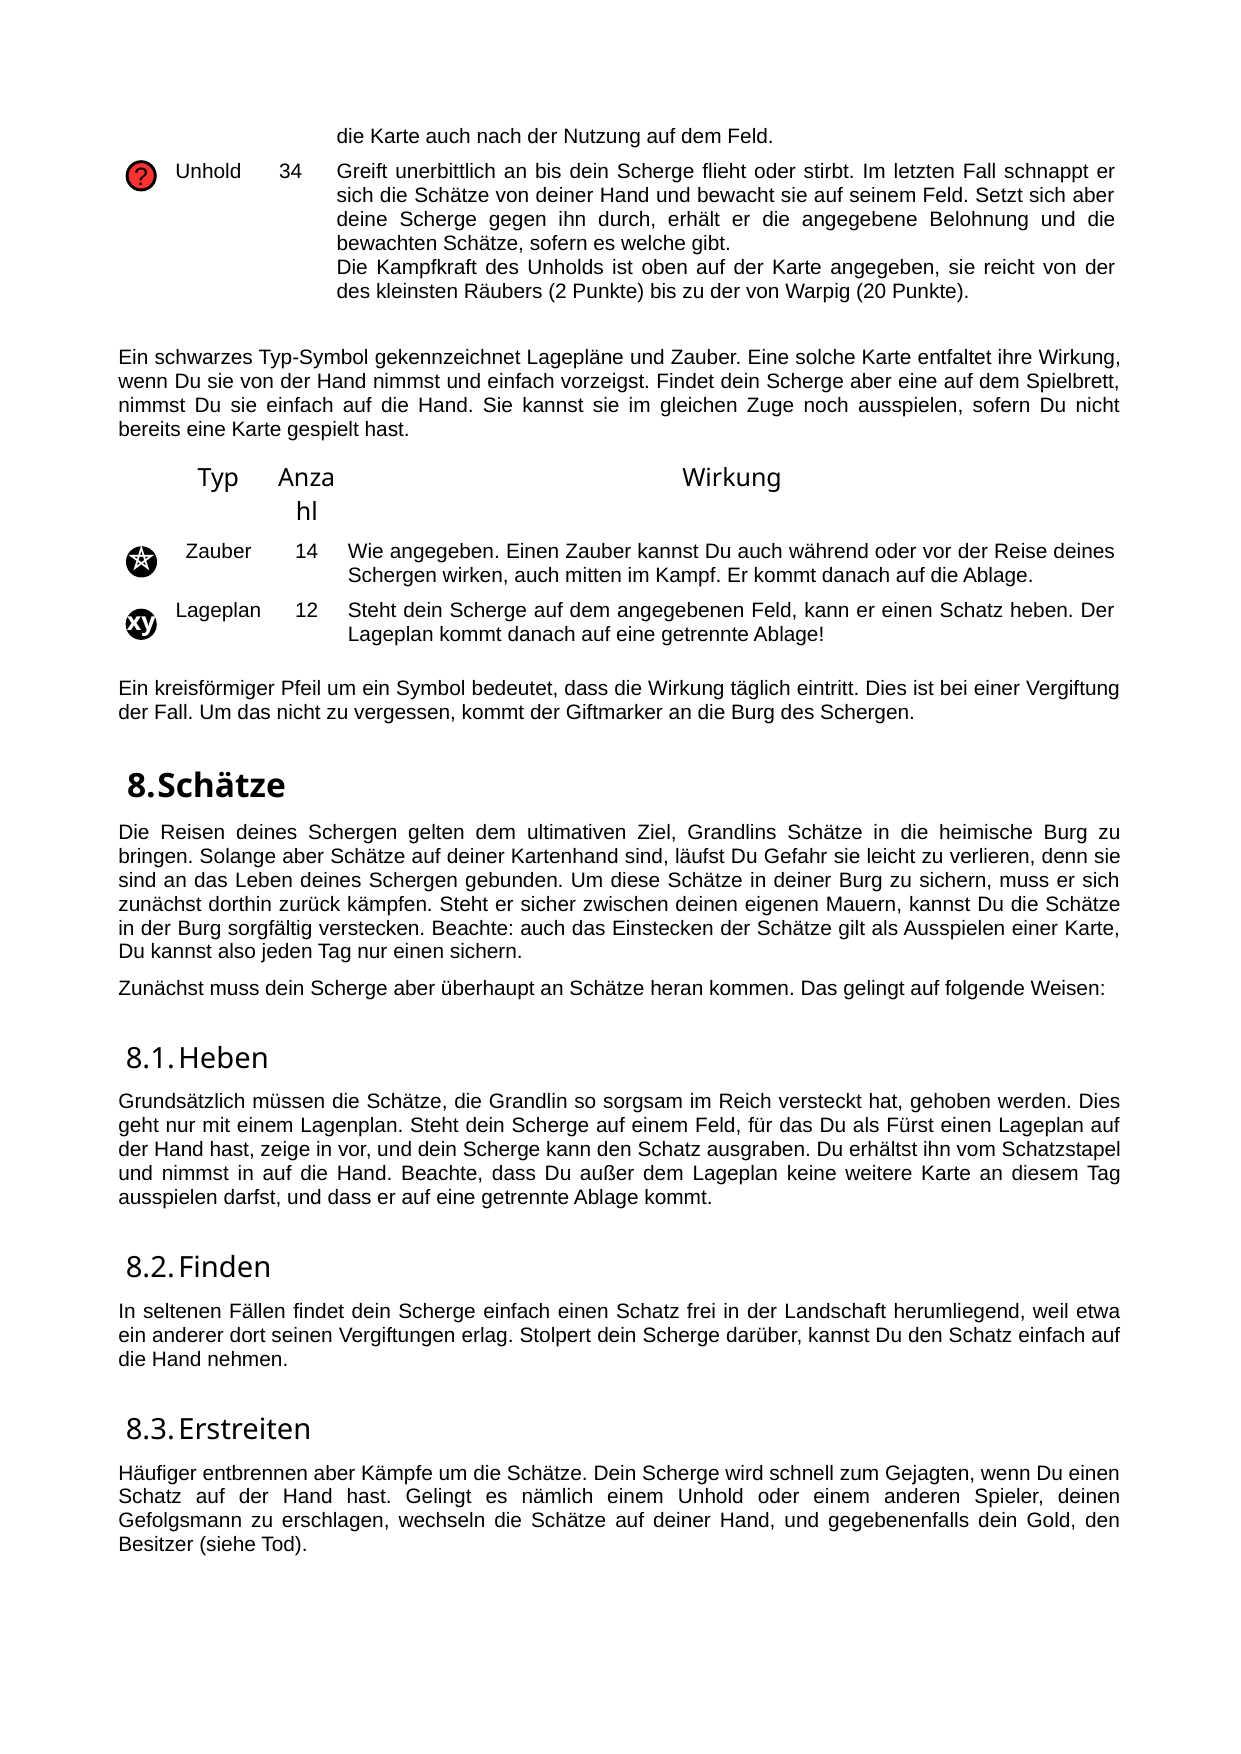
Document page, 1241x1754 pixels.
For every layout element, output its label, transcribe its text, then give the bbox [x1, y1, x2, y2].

table_cell [118, 154, 166, 309]
table_cell Lageplan [166, 593, 271, 652]
table_cell [118, 533, 166, 592]
table_cell 12 [271, 593, 342, 652]
table_cell 34 [250, 154, 331, 309]
table_cell 14 [271, 533, 342, 592]
table_header Typ [166, 454, 271, 533]
subtitle Finden [118, 1247, 1122, 1286]
table_cell [118, 118, 166, 153]
table_cell Zauber [166, 533, 271, 592]
table_cell Steht dein Scherge auf dem angegebenen Feld, kann er einen Schatz heben. Der Lageplan kommt danach auf eine getrennte Ablage! [342, 593, 1122, 652]
table_header Wirkung [342, 454, 1122, 533]
text Grundsätzlich müssen die Schätze, die Grandlin so sorgsam im Reich versteckt hat, gehoben werden. Dies geht nur mit einem Lagenplan. Steht dein Scherge auf einem Feld, für das Du als Fürst einen Lageplan auf der Hand hast, zeige in vor, und dein Scherge kann den Schatz ausgraben. Du erhältst ihn vom Schatzstapel und nimmst in auf die Hand. Beachte, dass Du außer dem Lageplan keine weitere Karte an diesem Tag ausspielen darfst, und dass er auf eine getrennte Ablage kommt. [118, 1089, 1122, 1209]
text Zunächst muss dein Scherge aber überhaupt an Schätze heran kommen. Das gelingt auf folgende Weisen: [118, 976, 1122, 1000]
table_cell [250, 118, 331, 153]
subtitle Erstreiten [118, 1408, 1122, 1448]
table_cell die Karte auch nach der Nutzung auf dem Feld. [331, 118, 1122, 153]
table_cell Greift unerbittlich an bis dein Scherge flieht oder stirbt. Im letzten Fall schnappt er sich die Schätze von deiner Hand und bewacht sie auf seinem Feld. Setzt sich aber deine Scherge gegen ihn durch, erhält er die angegebene Belohnung und die bewachten Schätze, sofern es welche gibt. Die Kampfkraft des Unholds ist oben auf der Karte angegeben, sie reicht von der des kleinsten Räubers (2 Punkte) bis zu der von Warpig (20 Punkte). [331, 154, 1122, 309]
table_cell Wie angegeben. Einen Zauber kannst Du auch während oder vor der Reise deines Schergen wirken, auch mitten im Kampf. Er kommt danach auf die Ablage. [342, 533, 1122, 592]
subtitle Heben [118, 1037, 1122, 1077]
text In seltenen Fällen findet dein Scherge einfach einen Schatz frei in der Landschaft herumliegend, weil etwa ein anderer dort seinen Vergiftungen erlag. Stolpert dein Scherge darüber, kannst Du den Schatz einfach auf die Hand nehmen. [118, 1299, 1122, 1371]
table_cell Unhold [166, 154, 250, 309]
table_header Anzahl [271, 454, 342, 533]
text Ein schwarzes Typ-Symbol gekennzeichnet Lagepläne und Zauber. Eine solche Karte entfaltet ihre Wirkung, wenn Du sie von der Hand nimmst und einfach vorzeigst. Findet dein Scherge aber eine auf dem Spielbrett, nimmst Du sie einfach auf die Hand. Sie kannst sie im gleichen Zuge noch ausspielen, sofern Du nicht bereits eine Karte gespielt hast. [118, 345, 1122, 441]
text Die Reisen deines Schergen gelten dem ultimativen Ziel, Grandlins Schätze in die heimische Burg zu bringen. Solange aber Schätze auf deiner Kartenhand sind, läufst Du Gefahr sie leicht zu verlieren, denn sie sind an das Leben deines Schergen gebunden. Um diese Schätze in deiner Burg zu sichern, muss er sich zunächst dorthin zurück kämpfen. Steht er sicher zwischen deinen eigenen Mauern, kannst Du die Schätze in der Burg sorgfältig verstecken. Beachte: auch das Einstecken der Schätze gilt als Ausspielen einer Karte, Du kannst also jeden Tag nur einen sichern. [118, 819, 1122, 963]
table_cell [166, 118, 250, 153]
text Häufiger entbrennen aber Kämpfe um die Schätze. Dein Scherge wird schnell zum Gejagten, wenn Du einen Schatz auf der Hand hast. Gelingt es nämlich einem Unhold oder einem anderen Spieler, deinen Gefolgsmann zu erschlagen, wechseln die Schätze auf deiner Hand, und gegebenenfalls dein Gold, den Besitzer (siehe Tod). [118, 1460, 1122, 1556]
text Ein kreisförmiger Pfeil um ein Symbol bedeutet, dass die Wirkung täglich eintritt. Dies ist bei einer Vergiftung der Fall. Um das nicht zu vergessen, kommt der Giftmarker an die Burg des Schergen. [118, 676, 1122, 724]
table_cell [118, 593, 166, 652]
subtitle Schätze [118, 761, 1122, 807]
table_header [118, 454, 166, 533]
